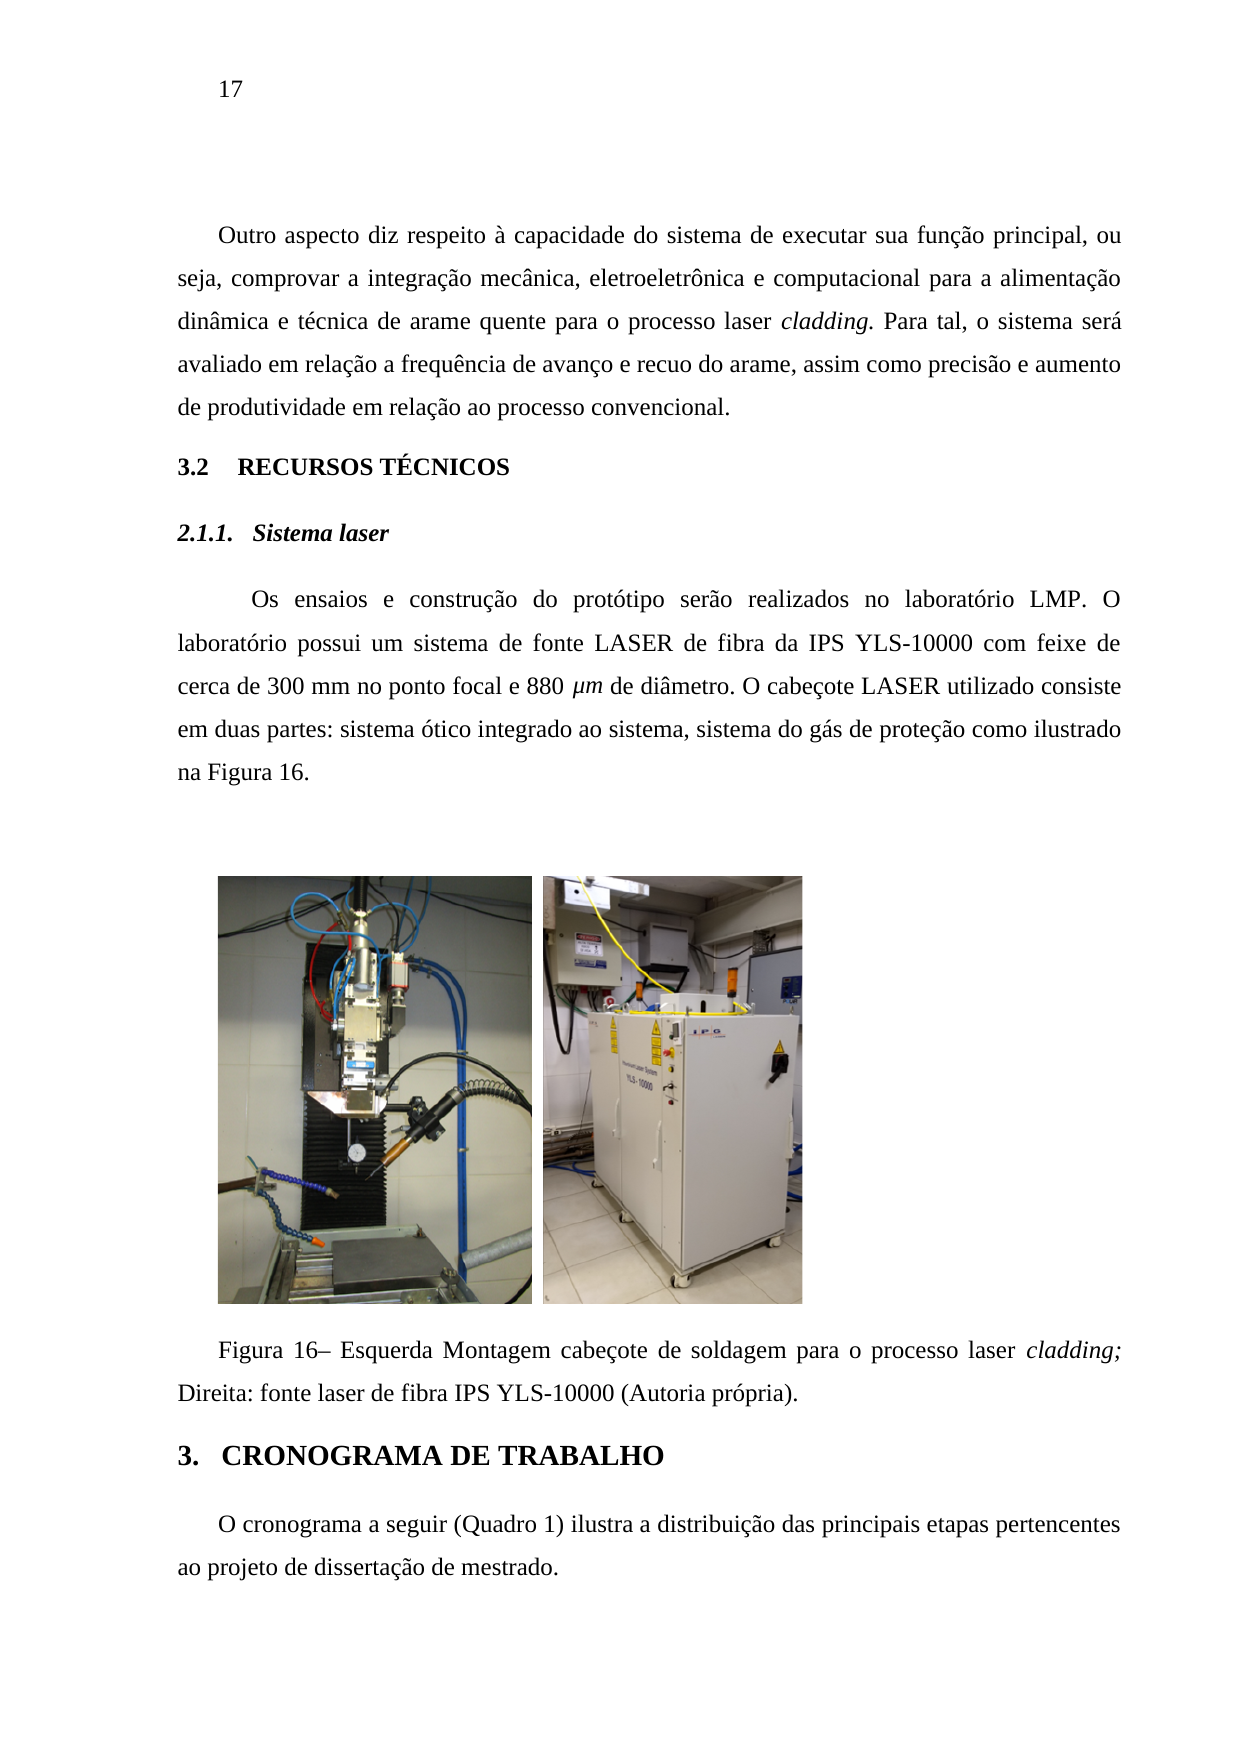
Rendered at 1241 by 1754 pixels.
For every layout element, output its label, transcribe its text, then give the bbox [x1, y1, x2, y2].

text O cronograma a seguir (Quadro 1) ilustra a distribuição das principais etapas pertencentes ao projeto de dissertação de mestrado. [177, 1509, 1122, 1581]
text Figura 16– Esquerda Montagem cabeçote de soldagem para o processo laser cladding; Direita: fonte laser de fibra IPS YLS-10000 (Autoria própria). [177, 1335, 1122, 1407]
text Outro aspecto diz respeito à capacidade do sistema de executar sua função principal, ou seja, comprovar a integração mecânica, eletroeletrônica e computacional para a alimentação dinâmica e técnica de arame quente para o processo laser cladding. Para tal, o sistema será avaliado em relação a frequência de avanço e recuo do arame, assim como precisão e aumento de produtividade em relação ao processo convencional. [177, 220, 1122, 421]
picture [267, 876, 407, 1304]
text Os ensaios e construção do protótipo serão realizados no laboratório LMP. O laboratório possui um sistema de fonte LASER de fibra da IPS YLS-10000 com feixe de cerca de 300 mm no ponto focal e 880 de diâmetro. O cabeçote LASER utilizado consiste em duas partes: sistema ótico integrado ao sistema, sistema do gás de proteção como ilustrado na Figura 16. [177, 584, 1122, 786]
subtitle RECURSOS TÉCNICOS [177, 452, 1122, 481]
subtitle Sistema laser [177, 518, 1122, 547]
subtitle CRONOGRAMA DE TRABALHO [177, 1438, 1122, 1471]
